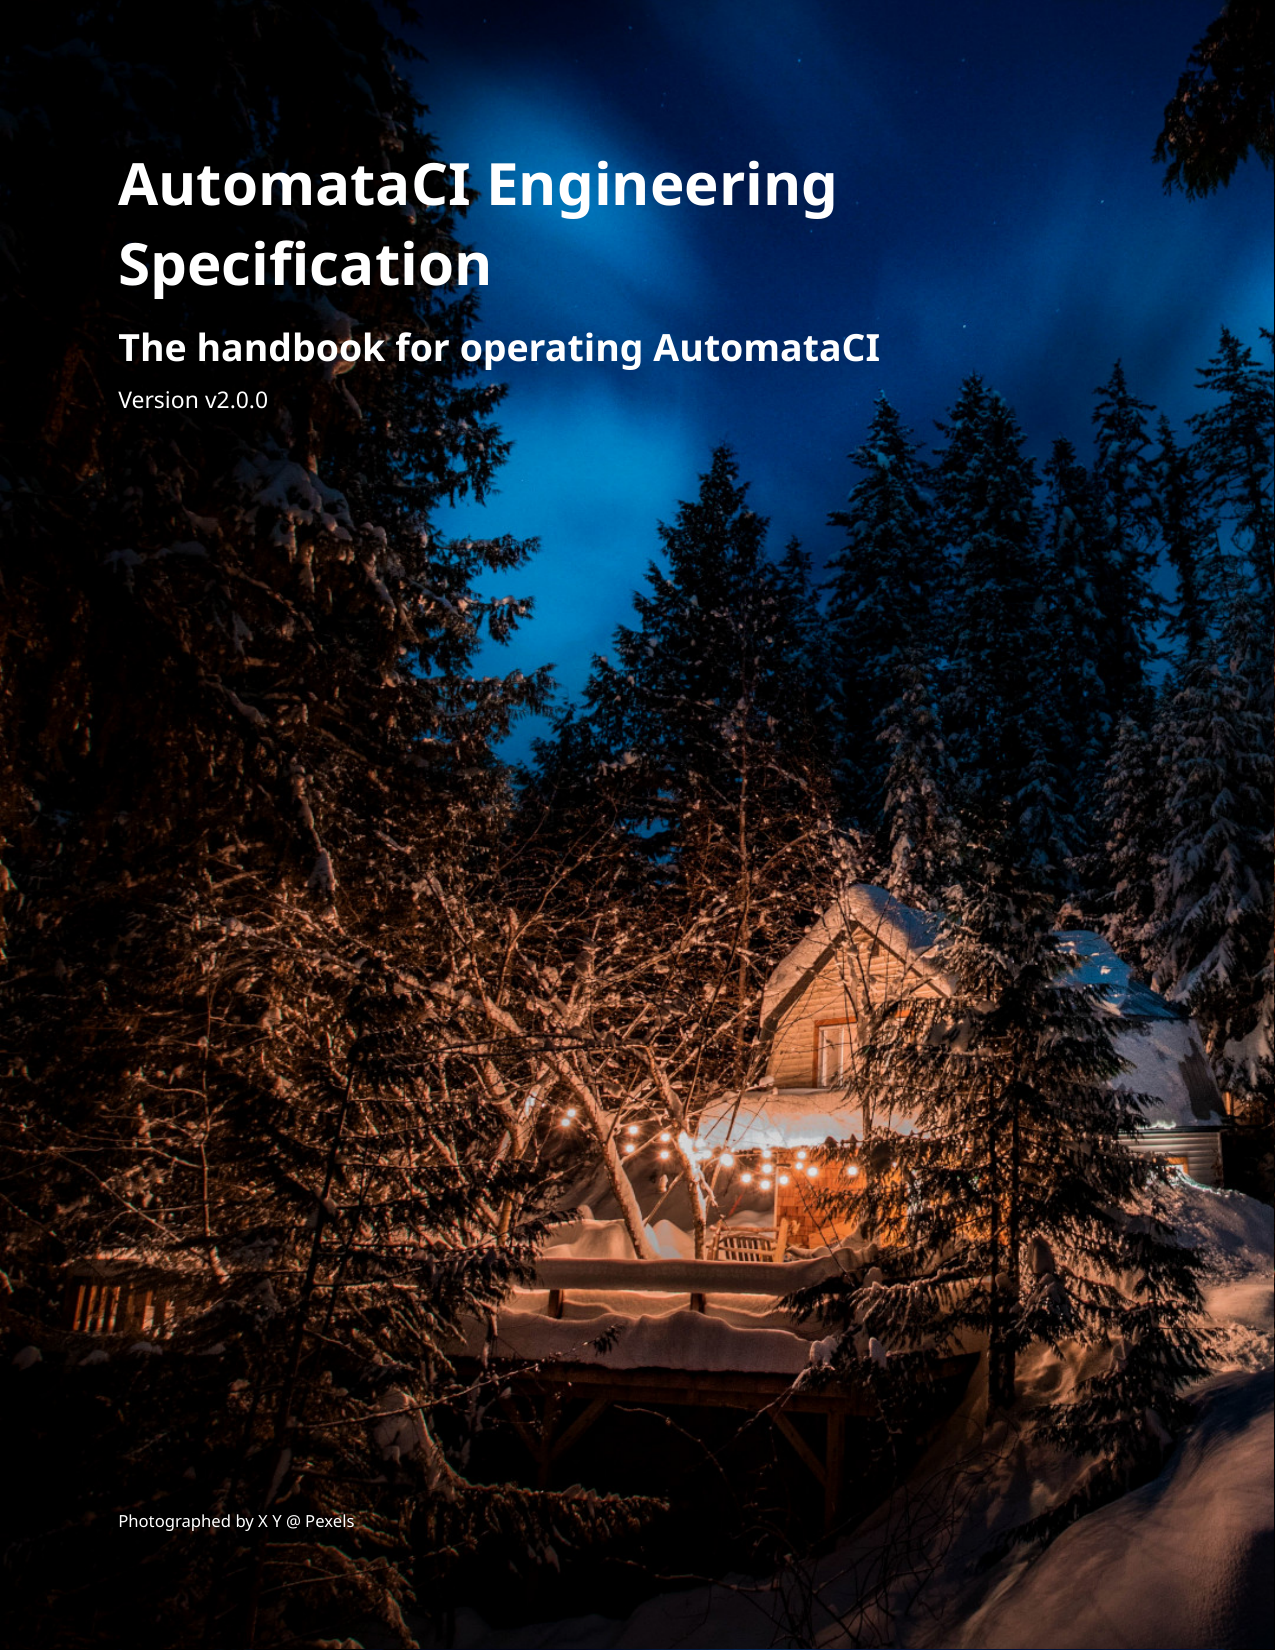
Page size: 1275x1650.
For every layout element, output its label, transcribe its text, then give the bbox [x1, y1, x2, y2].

subtitle The handbook for operating AutomataCI [118, 321, 1157, 372]
title AutomataCI Engineering Specification [118, 143, 1157, 302]
picture [0, 0, 1275, 1650]
text Version v2.0.0 [118, 384, 1157, 416]
